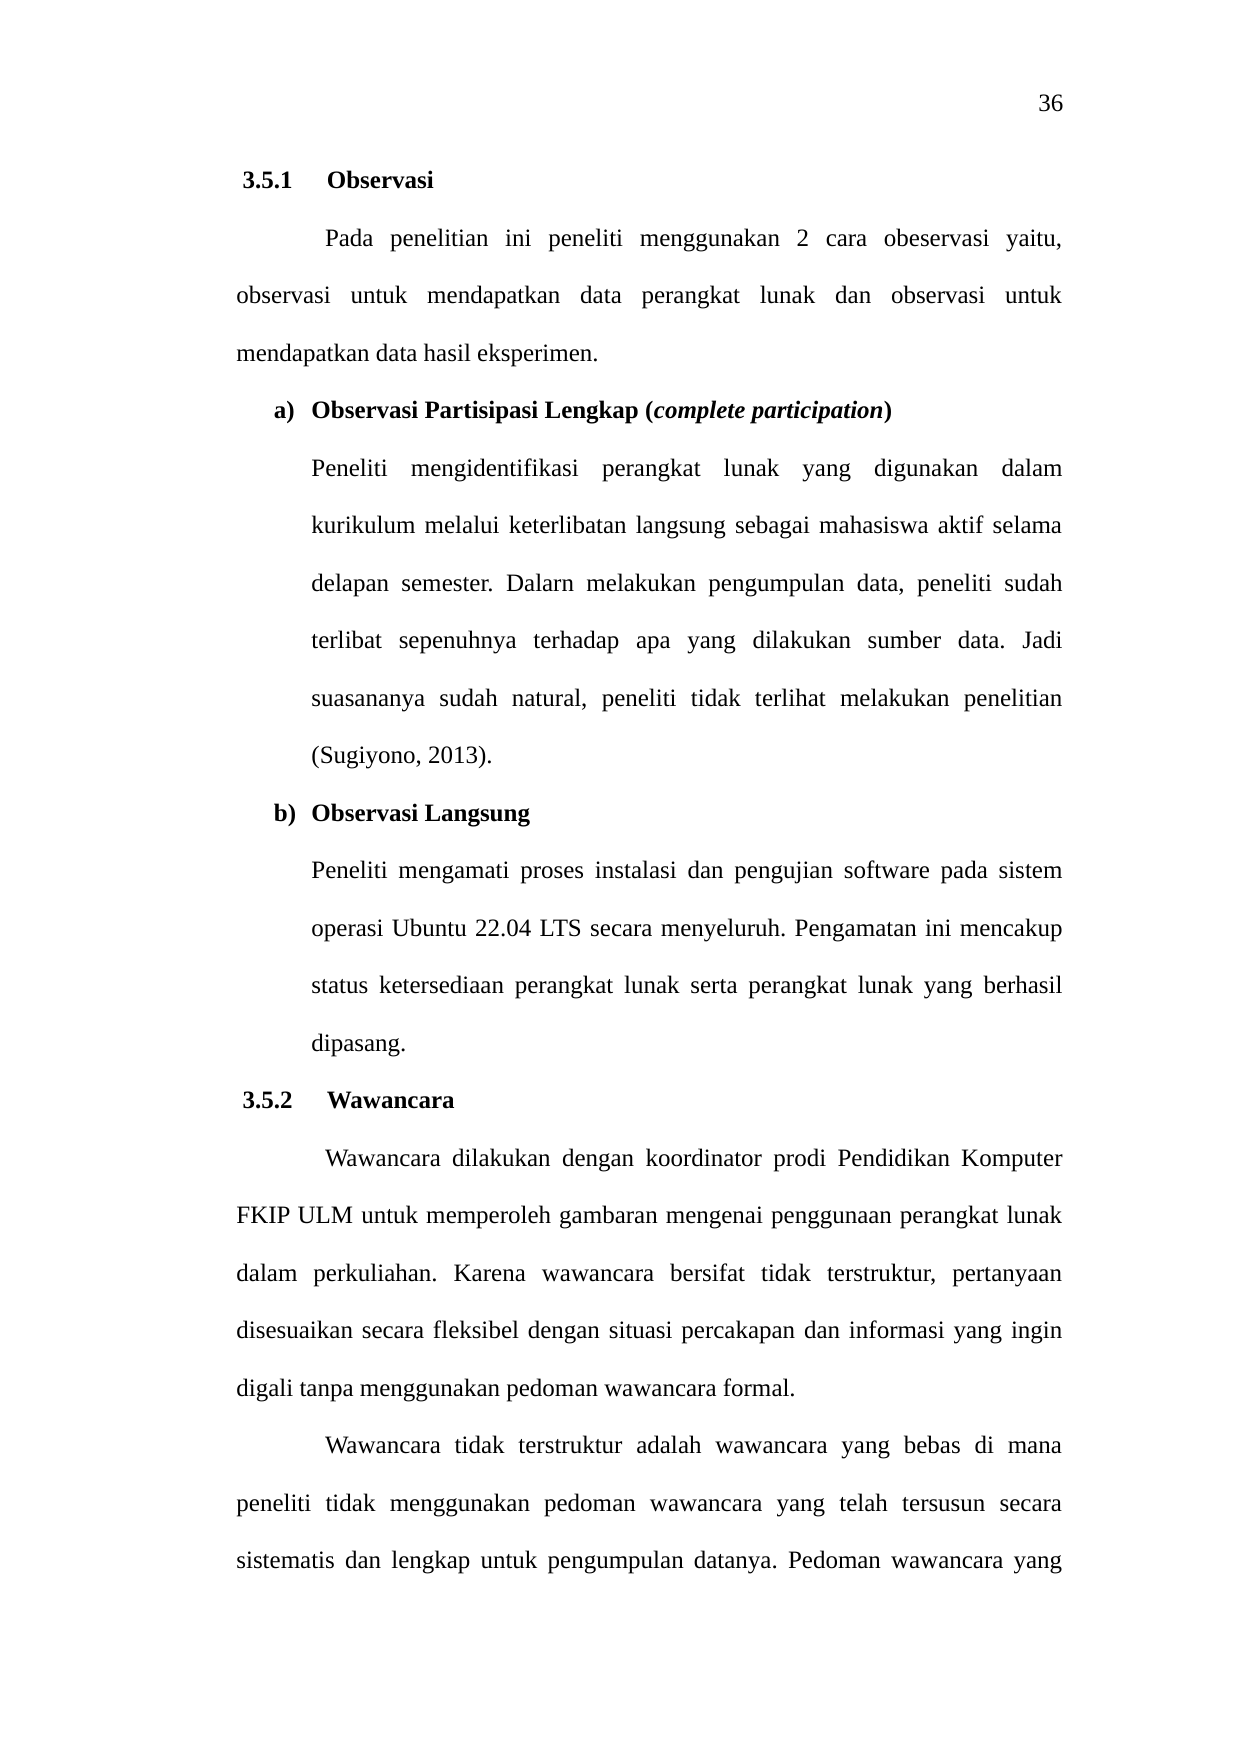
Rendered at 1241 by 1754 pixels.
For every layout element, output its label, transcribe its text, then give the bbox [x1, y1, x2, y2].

list Observasi Partisipasi Lengkap (complete participation) [274, 395, 1063, 424]
subtitle Wawancara [236, 1085, 1063, 1114]
subtitle Observasi [236, 165, 1063, 194]
text Wawancara tidak terstruktur adalah wawancara yang bebas di mana peneliti tidak menggunakan pedoman wawancara yang telah tersusun secara sistematis dan lengkap untuk pengumpulan datanya. Pedoman wawancara yang [236, 1430, 1063, 1574]
text Pada penelitian ini peneliti menggunakan 2 cara obeservasi yaitu, observasi untuk mendapatkan data perangkat lunak dan observasi untuk mendapatkan data hasil eksperimen. [236, 223, 1063, 367]
text Wawancara dilakukan dengan koordinator prodi Pendidikan Komputer FKIP ULM untuk memperoleh gambaran mengenai penggunaan perangkat lunak dalam perkuliahan. Karena wawancara bersifat tidak terstruktur, pertanyaan disesuaikan secara fleksibel dengan situasi percakapan dan informasi yang ingin digali tanpa menggunakan pedoman wawancara formal. [236, 1143, 1063, 1402]
list Peneliti mengamati proses instalasi dan pengujian software pada sistem operasi Ubuntu 22.04 LTS secara menyeluruh. Pengamatan ini mencakup status ketersediaan perangkat lunak serta perangkat lunak yang berhasil dipasang. [274, 855, 1063, 1057]
list Observasi Langsung [274, 798, 1063, 827]
list Peneliti mengidentifikasi perangkat lunak yang digunakan dalam kurikulum melalui keterlibatan langsung sebagai mahasiswa aktif selama delapan semester. Dalarn melakukan pengumpulan data, peneliti sudah terlibat sepenuhnya terhadap apa yang dilakukan sumber data. Jadi suasananya sudah natural, peneliti tidak terlihat melakukan penelitian (Sugiyono, 2013). [274, 453, 1063, 769]
